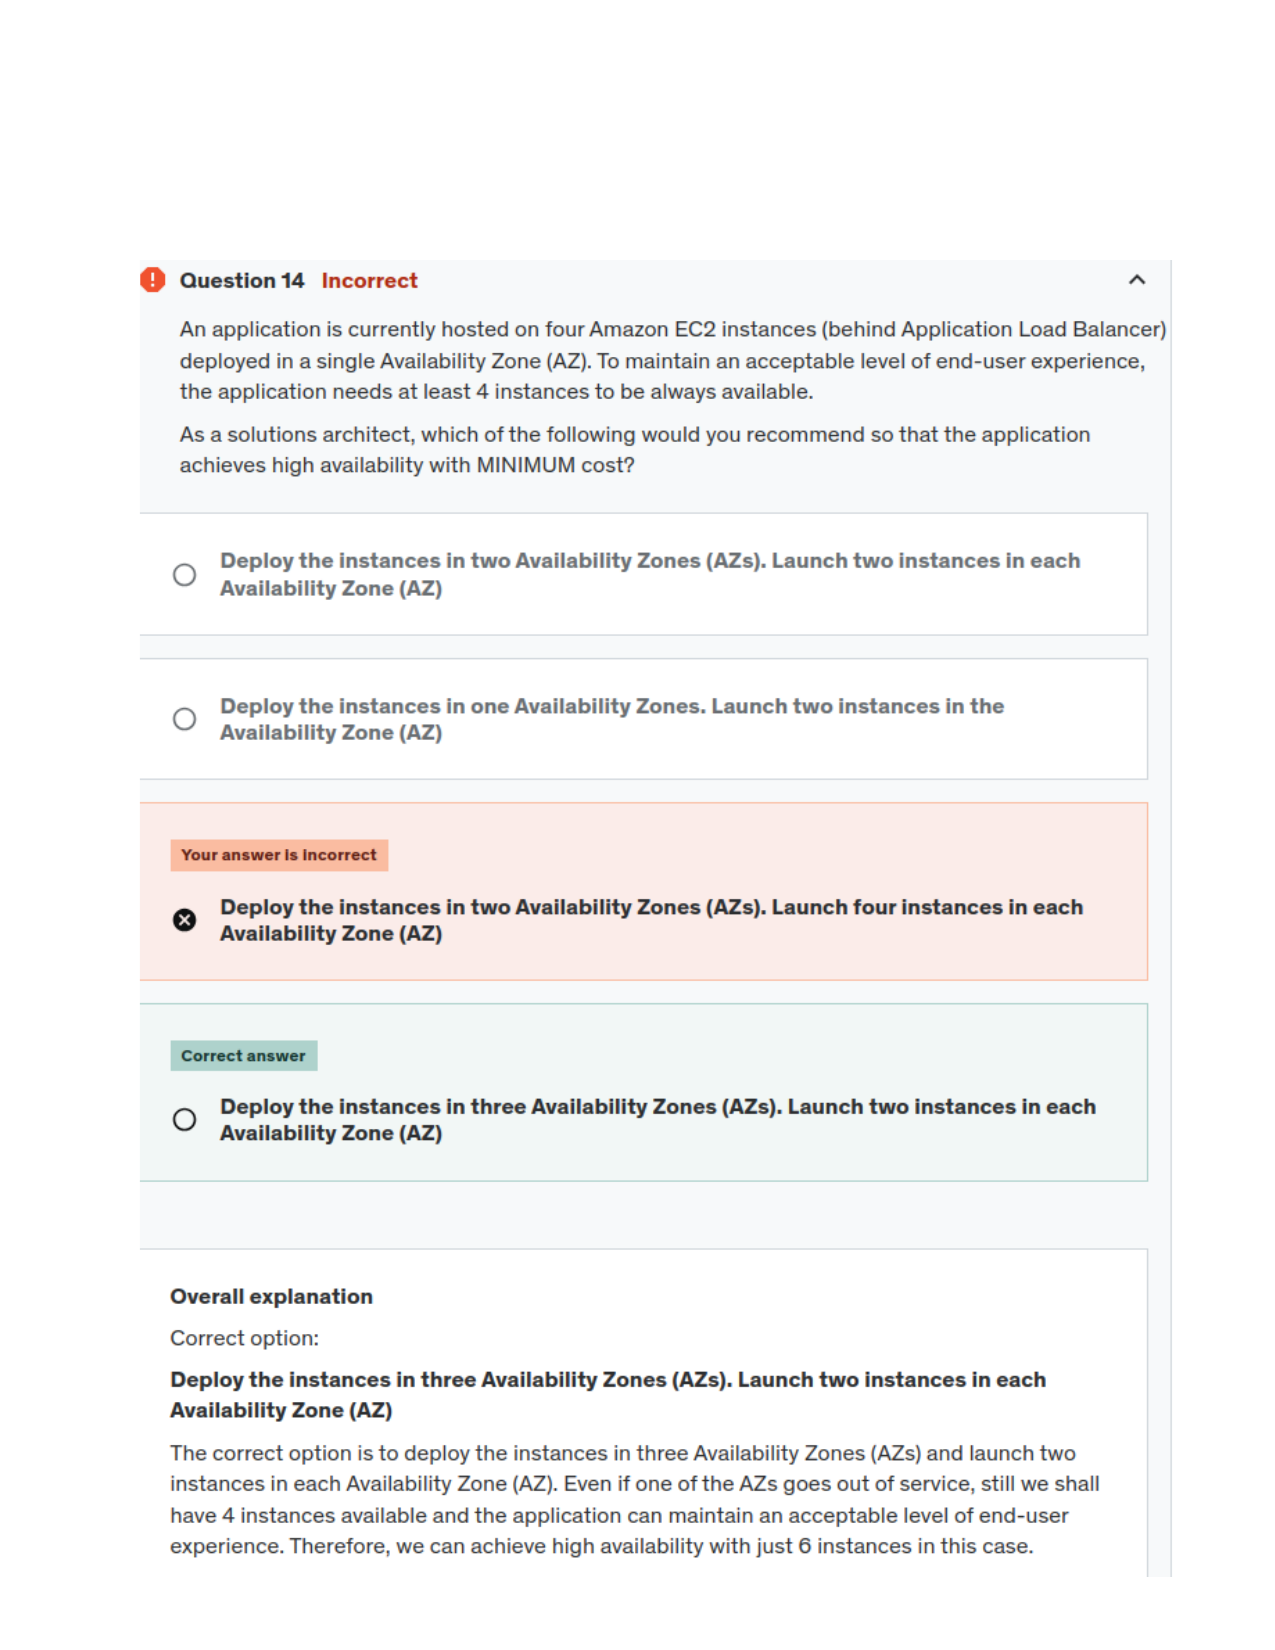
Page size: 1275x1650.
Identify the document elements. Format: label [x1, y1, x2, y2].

picture [139, 260, 1179, 1577]
